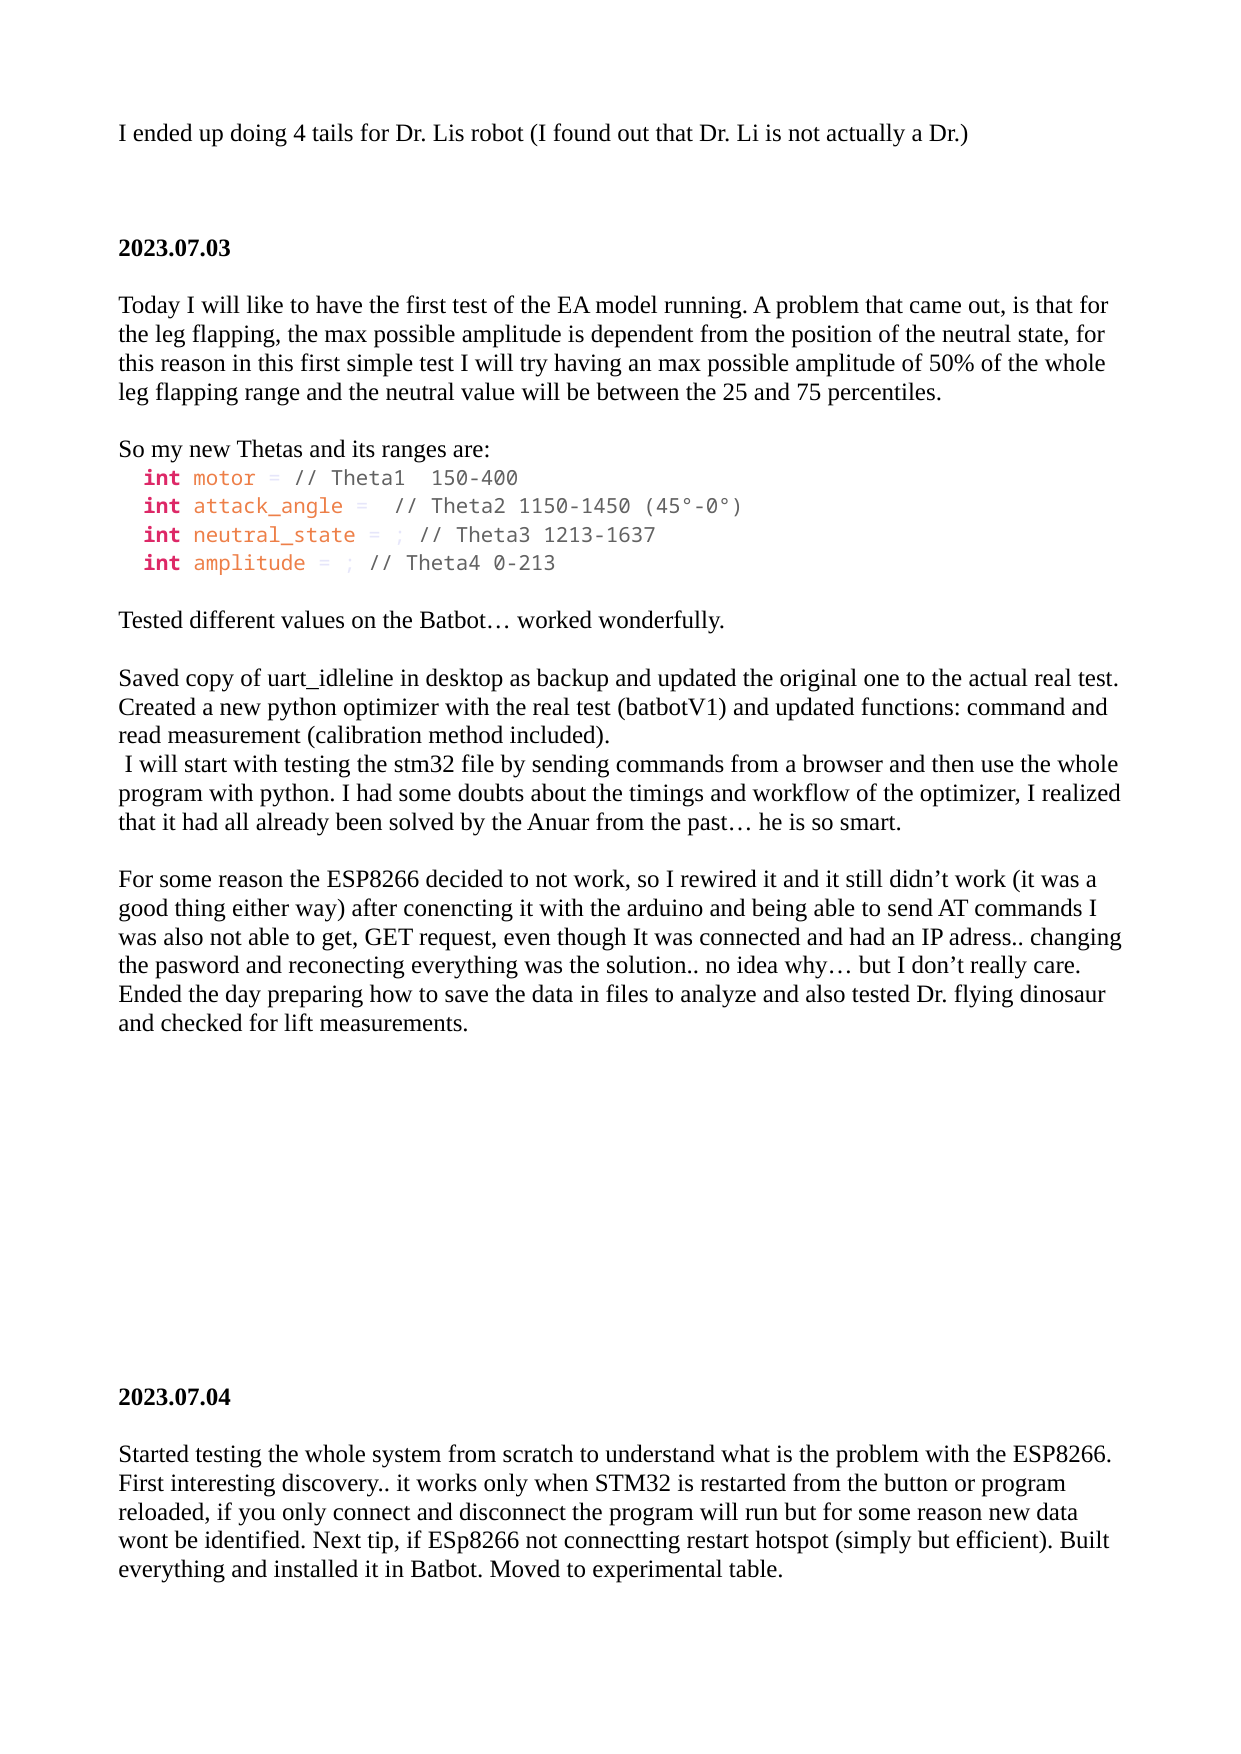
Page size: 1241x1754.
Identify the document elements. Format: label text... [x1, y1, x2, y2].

text 2023.07.03 [118, 233, 1122, 262]
text Today I will like to have the first test of the EA model running. A problem that came out, is that for the leg flapping, the max possible amplitude is dependent from the position of the neutral state, for this reason in this first simple test I will try having an max possible amplitude of 50% of the whole leg flapping range and the neutral value will be between the 25 and 75 percentiles. [118, 291, 1122, 406]
text int neutral_state = ; // Theta3 1213-1637 [118, 520, 1122, 548]
text I ended up doing 4 tails for Dr. Lis robot (I found out that Dr. Li is not actually a Dr.) [118, 118, 1122, 147]
text Started testing the whole system from scratch to understand what is the problem with the ESP8266. First interesting discovery.. it works only when STM32 is restarted from the button or program reloaded, if you only connect and disconnect the program will run but for some reason new data wont be identified. Next tip, if ESp8266 not connectting restart hotspot (simply but efficient). Built everything and installed it in Batbot. Moved to experimental table. [118, 1439, 1122, 1583]
text Saved copy of uart_idleline in desktop as backup and updated the original one to the actual real test. Created a new python optimizer with the real test (batbotV1) and updated functions: command and read measurement (calibration method included). [118, 663, 1122, 749]
text Tested different values on the Batbot… worked wonderfully. [118, 605, 1122, 634]
text So my new Thetas and its ranges are: [118, 434, 1122, 463]
text int attack_angle = // Theta2 1150-1450 (45°-0°) [118, 492, 1122, 520]
text Ended the day preparing how to save the data in files to analyze and also tested Dr. flying dinosaur and checked for lift measurements. [118, 979, 1122, 1037]
text int motor = // Theta1 150-400 [118, 463, 1122, 492]
text For some reason the ESP8266 decided to not work, so I rewired it and it still didn’t work (it was a good thing either way) after conencting it with the arduino and being able to send AT commands I was also not able to get, GET request, even though It was connected and had an IP adress.. changing the pasword and reconecting everything was the solution.. no idea why… but I don’t really care. [118, 864, 1122, 979]
text 2023.07.04 [118, 1382, 1122, 1410]
text I will start with testing the stm32 file by sending commands from a browser and then use the whole program with python. I had some doubts about the timings and workflow of the optimizer, I realized that it had all already been solved by the Anuar from the past… he is so smart. [118, 749, 1122, 835]
text int amplitude = ; // Theta4 0-213 [118, 548, 1122, 577]
